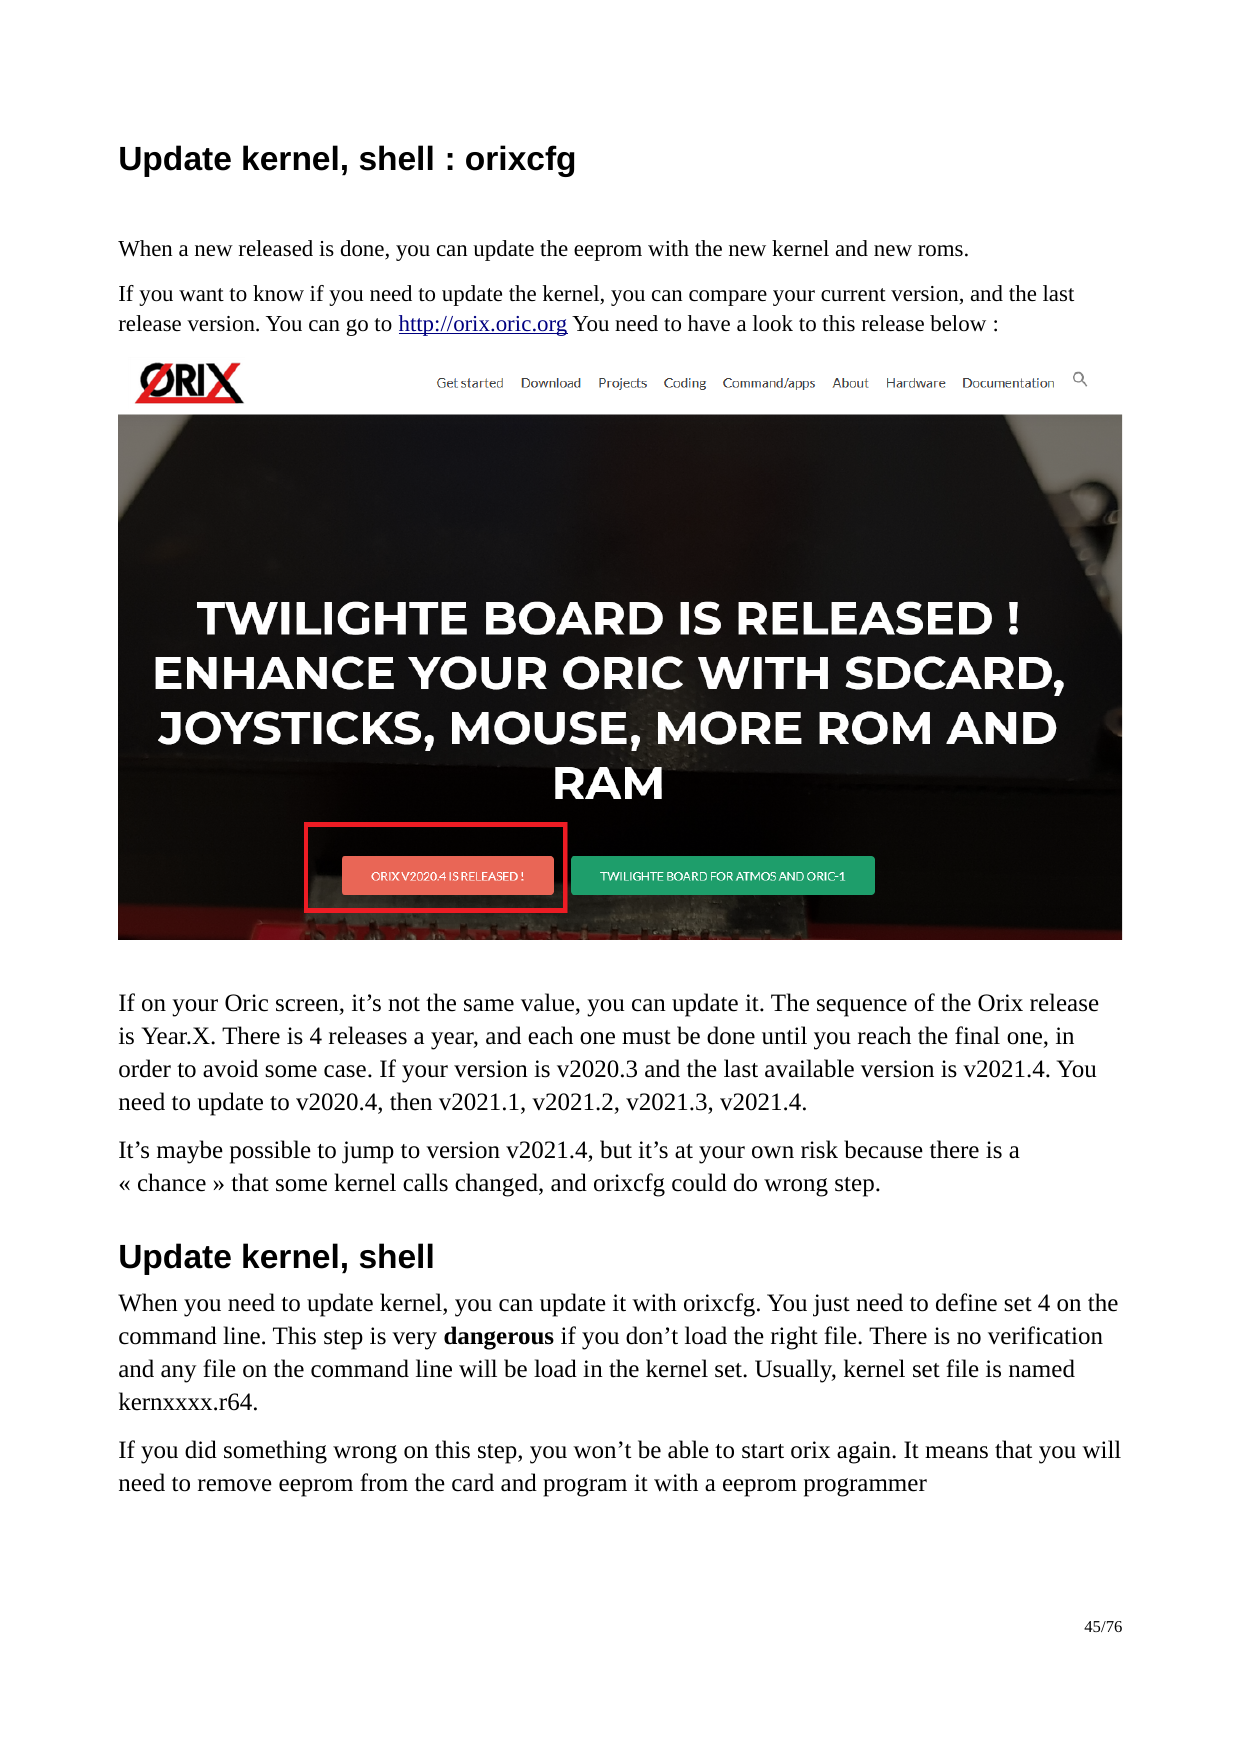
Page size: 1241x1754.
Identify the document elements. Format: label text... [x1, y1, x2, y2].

subtitle Update kernel, shell [118, 1237, 1122, 1275]
text If you want to know if you need to update the kernel, you can compare your current version, and the last release version. You can go to http://orix.oric.org You need to have a look to this release below : [118, 280, 1122, 337]
text When you need to update kernel, you can update it with orixcfg. You just need to define set 4 on the command line. This step is very dangerous if you don’t load the right file. There is no verification and any file on the command line will be load in the kernel set. Usually, kernel set file is named kernxxxx.r64. [118, 1288, 1122, 1416]
text If you did something wrong on this step, you won’t be able to start orix again. It means that you will need to remove eeprom from the card and program it with a eeprom programmer [118, 1435, 1122, 1496]
subtitle Update kernel, shell : orixcfg [118, 139, 1122, 178]
text It’s maybe possible to jump to version v2021.4, but it’s at your own risk because there is a « chance » that some kernel calls changed, and orixcfg could do wrong step. [118, 1135, 1122, 1197]
text When a new released is done, you can update the eeprom with the new kernel and new roms. [118, 235, 1122, 261]
text If on your Oric screen, it’s not the same value, you can update it. The sequence of the Orix release is Year.X. There is 4 releases a year, and each one must be done until you reach the final one, in order to avoid some case. If your version is v2020.3 and the last available version is v2021.4. You need to update to v2020.4, then v2021.1, v2021.2, v2021.3, v2021.4. [118, 988, 1122, 1116]
picture [118, 355, 1123, 940]
